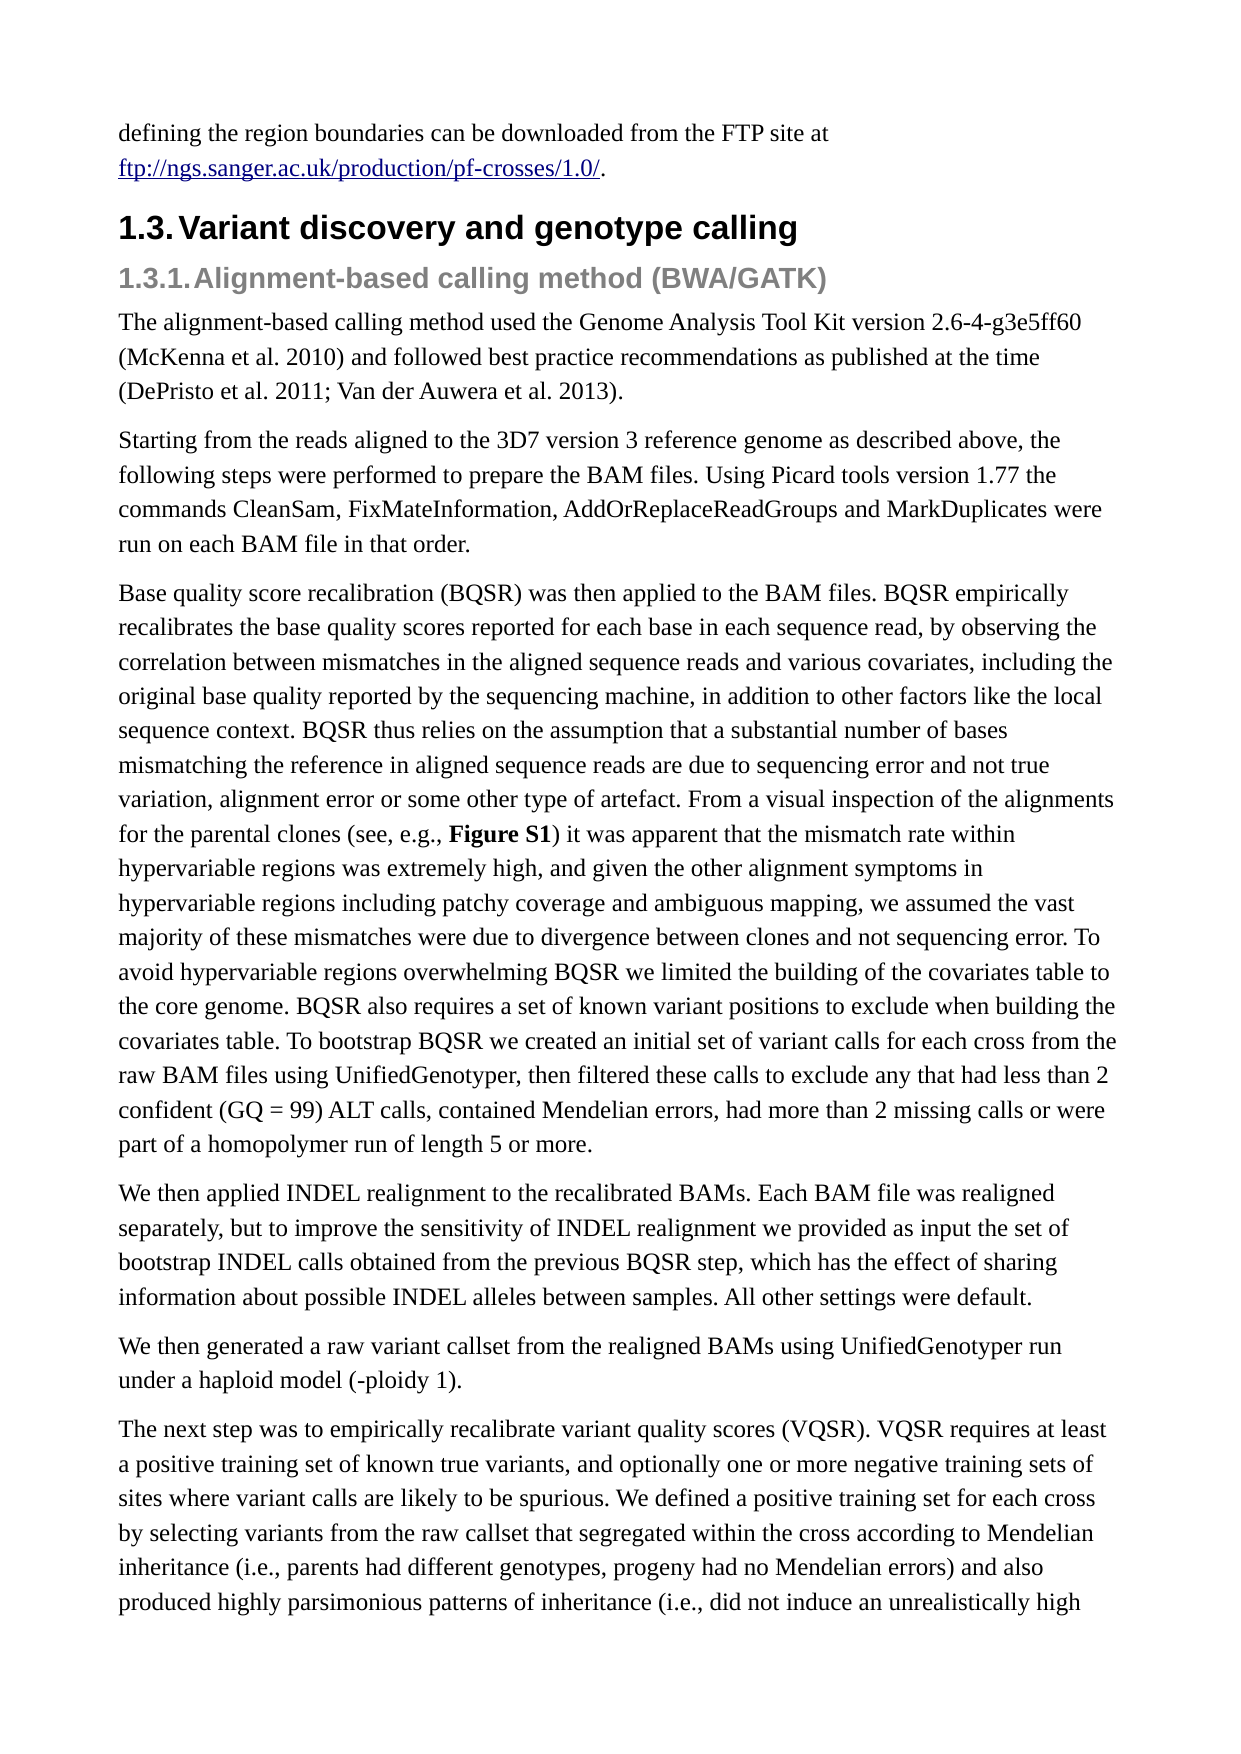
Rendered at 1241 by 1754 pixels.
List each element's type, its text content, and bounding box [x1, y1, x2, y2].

subtitle Variant discovery and genotype calling [118, 208, 1122, 247]
text The next step was to empirically recalibrate variant quality scores (VQSR). VQSR requires at least a positive training set of known true variants, and optionally one or more negative training sets of sites where variant calls are likely to be spurious. We defined a positive training set for each cross by selecting variants from the raw callset that segregated within the cross according to Mendelian inheritance (i.e., parents had different genotypes, progeny had no Mendelian errors) and also produced highly parsimonious patterns of inheritance (i.e., did not induce an unrealistically high [118, 1414, 1122, 1616]
text Base quality score recalibration (BQSR) was then applied to the BAM files. BQSR empirically recalibrates the base quality scores reported for each base in each sequence read, by observing the correlation between mismatches in the aligned sequence reads and various covariates, including the original base quality reported by the sequencing machine, in addition to other factors like the local sequence context. BQSR thus relies on the assumption that a substantial number of bases mismatching the reference in aligned sequence reads are due to sequencing error and not true variation, alignment error or some other type of artefact. From a visual inspection of the alignments for the parental clones (see, e.g., Figure S1) it was apparent that the mismatch rate within hypervariable regions was extremely high, and given the other alignment symptoms in hypervariable regions including patchy coverage and ambiguous mapping, we assumed the vast majority of these mismatches were due to divergence between clones and not sequencing error. To avoid hypervariable regions overwhelming BQSR we limited the building of the covariates table to the core genome. BQSR also requires a set of known variant positions to exclude when building the covariates table. To bootstrap BQSR we created an initial set of variant calls for each cross from the raw BAM files using UnifiedGenotyper, then filtered these calls to exclude any that had less than 2 confident (GQ = 99) ALT calls, contained Mendelian errors, had more than 2 missing calls or were part of a homopolymer run of length 5 or more. [118, 578, 1122, 1158]
text Starting from the reads aligned to the 3D7 version 3 reference genome as described above, the following steps were performed to prepare the BAM files. Using Picard tools version 1.77 the commands CleanSam, FixMateInformation, AddOrReplaceReadGroups and MarkDuplicates were run on each BAM file in that order. [118, 425, 1122, 557]
subtitle Alignment-based calling method (BWA/GATK) [118, 261, 1122, 295]
text We then applied INDEL realignment to the recalibrated BAMs. Each BAM file was realigned separately, but to improve the sensitivity of INDEL realignment we provided as input the set of bootstrap INDEL calls obtained from the previous BQSR step, which has the effect of sharing information about possible INDEL alleles between samples. All other settings were default. [118, 1178, 1122, 1311]
text We then generated a raw variant callset from the realigned BAMs using UnifiedGenotyper run under a haploid model (-ploidy 1). [118, 1331, 1122, 1394]
text The alignment-based calling method used the Genome Analysis Tool Kit version 2.6-4-g3e5ff60 (McKenna et al. 2010)⁠ and followed best practice recommendations as published at the time (DePristo et al. 2011; Van der Auwera et al. 2013). [118, 307, 1122, 405]
text defining the region boundaries can be downloaded from the FTP site at ftp://ngs.sanger.ac.uk/production/pf-crosses/1.0/. [118, 118, 1122, 181]
